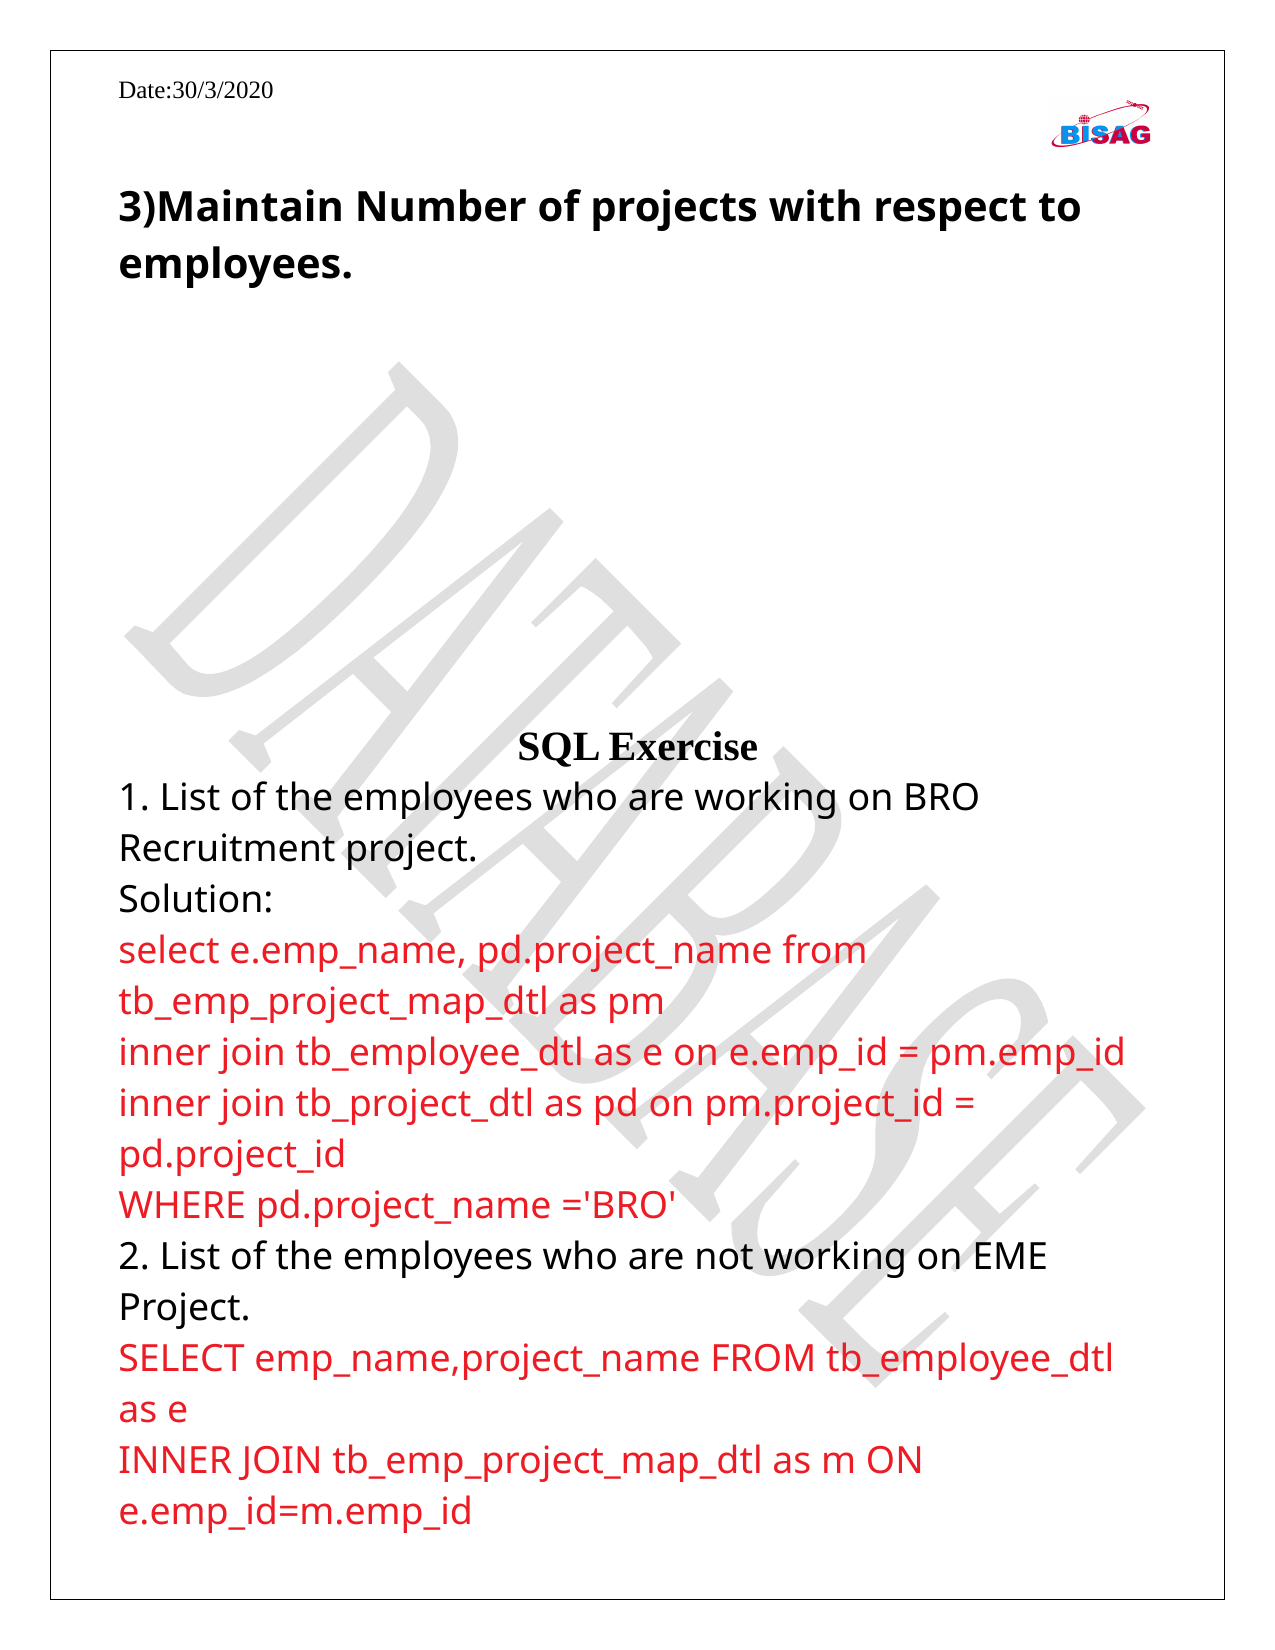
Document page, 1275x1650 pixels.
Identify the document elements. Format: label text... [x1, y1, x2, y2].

text [557, 872, 681, 923]
text inner join tb_employee_dtl as e on e.emp_id = pm.emp_id [118, 1025, 560, 1076]
text 1. List of the employees who are working on BRO Recruitment project. [712, 792, 815, 872]
text inner join tb_employee_dtl as e on e.emp_id = pm.emp_id [698, 1051, 754, 1076]
text 1. List of the employees who are working on BRO Recruitment project. [488, 845, 550, 872]
text select e.emp_name, pd.project_name from tb_emp_project_map_dtl as pm [844, 923, 1157, 1025]
text inner join tb_employee_dtl as e on e.emp_id = pm.emp_id [555, 1025, 648, 1058]
text inner join tb_project_dtl as pd on pm.project_id = pd.project_id [985, 1076, 1157, 1178]
text SQL Exercise [649, 722, 683, 758]
text SQL Exercise [675, 722, 1157, 770]
text inner join tb_project_dtl as pd on pm.project_id = pd.project_id [727, 1076, 887, 1178]
text SQL Exercise [375, 722, 501, 770]
picture [1048, 98, 1154, 149]
text WHERE pd.project_name ='BRO' [118, 1178, 775, 1229]
text select e.emp_name, pd.project_name from tb_emp_project_map_dtl as pm [118, 923, 528, 1025]
text inner join tb_employee_dtl as e on e.emp_id = pm.emp_id [805, 1025, 927, 1076]
text inner join tb_project_dtl as pd on pm.project_id = pd.project_id [899, 1076, 1055, 1178]
text SQL Exercise [265, 722, 382, 770]
text inner join tb_employee_dtl as e on e.emp_id = pm.emp_id [617, 1025, 743, 1076]
text select e.emp_name, pd.project_name from tb_emp_project_map_dtl as pm [508, 923, 630, 1016]
text [934, 1207, 977, 1229]
text 2. List of the employees who are not working on EME Project. [118, 1229, 902, 1331]
text 1. List of the employees who are working on BRO Recruitment project. [388, 770, 599, 872]
text 1. List of the employees who are working on BRO Recruitment project. [596, 770, 779, 872]
text [853, 1178, 953, 1229]
text [975, 1178, 1157, 1229]
text INNER JOIN tb_emp_project_map_dtl as m ON e.emp_id=m.emp_id [118, 1433, 1157, 1535]
text 2. List of the employees who are not working on EME Project. [844, 1229, 1157, 1331]
text 3)Maintain Number of projects with respect to employees. [118, 177, 1157, 291]
text 1. List of the employees who are working on BRO Recruitment project. [809, 770, 1157, 872]
text inner join tb_employee_dtl as e on e.emp_id = pm.emp_id [923, 1025, 1020, 1076]
text SQL Exercise [619, 750, 654, 770]
text [434, 872, 560, 923]
text Solution: [118, 872, 467, 923]
text [758, 1178, 868, 1229]
text select e.emp_name, pd.project_name from tb_emp_project_map_dtl as pm [559, 923, 697, 1025]
text SELECT emp_name,project_name FROM tb_employee_dtl as e [118, 1331, 1157, 1433]
text SQL Exercise [484, 722, 661, 770]
text [689, 872, 786, 917]
text [761, 872, 1157, 923]
text inner join tb_employee_dtl as e on e.emp_id = pm.emp_id [996, 1025, 1157, 1076]
text inner join tb_employee_dtl as e on e.emp_id = pm.emp_id [751, 1025, 816, 1067]
text SQL Exercise [118, 722, 271, 770]
text inner join tb_project_dtl as pd on pm.project_id = pd.project_id [118, 1076, 767, 1178]
text select e.emp_name, pd.project_name from tb_emp_project_map_dtl as pm [681, 923, 874, 1025]
text 2. List of the employees who are not working on EME Project. [758, 1229, 825, 1255]
text select e.emp_name, pd.project_name from tb_emp_project_map_dtl as pm [955, 1000, 1020, 1025]
text select e.emp_name, pd.project_name from tb_emp_project_map_dtl as pm [763, 949, 864, 1025]
text 1. List of the employees who are working on BRO Recruitment project. [118, 770, 453, 872]
text 1. List of the employees who are working on BRO Recruitment project. [544, 770, 646, 860]
